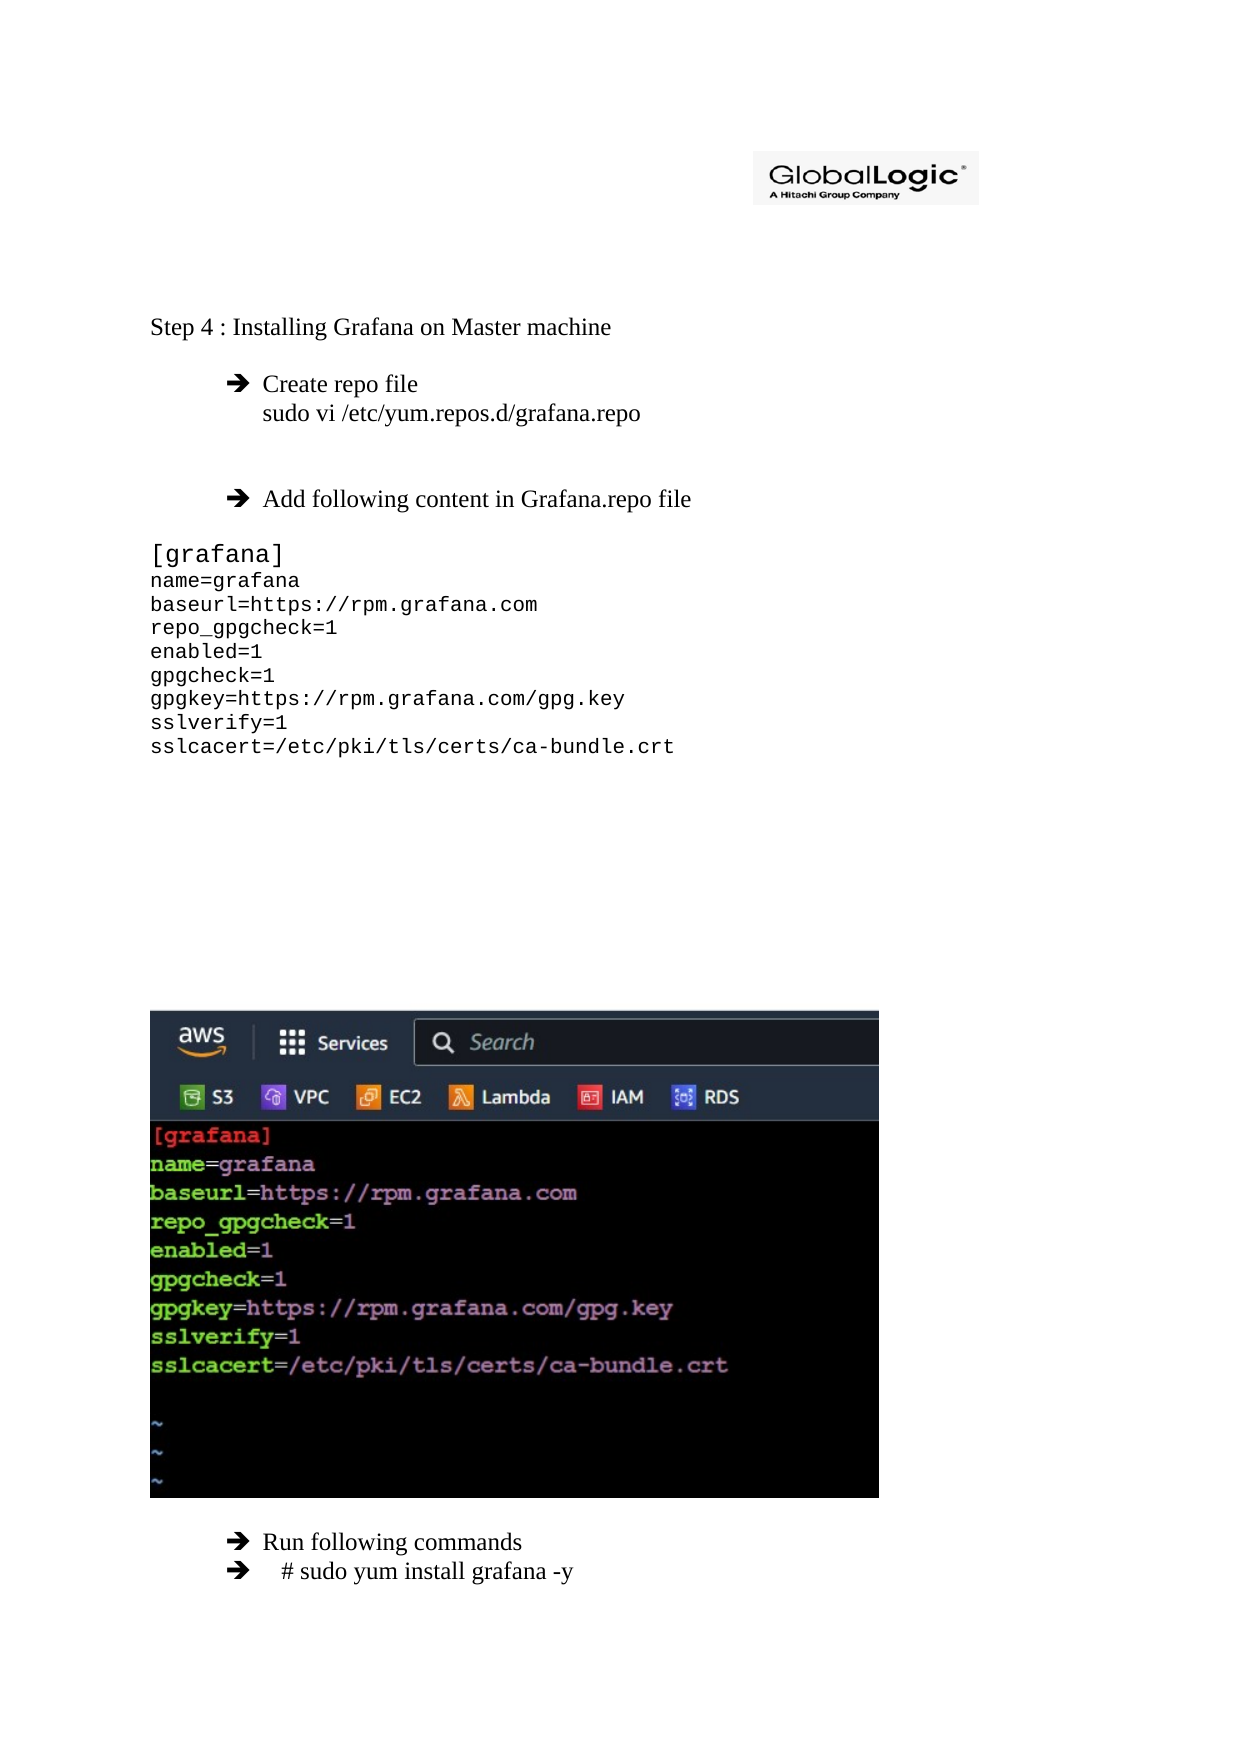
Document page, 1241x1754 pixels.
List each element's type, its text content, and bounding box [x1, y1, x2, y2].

text repo_gpgcheck=1 [150, 617, 1090, 641]
text [grafana] [150, 542, 1090, 570]
text gpgcheck=1 [150, 665, 1090, 688]
text sslcacert=/etc/pki/tls/certs/ca-bundle.crt [150, 736, 1090, 759]
text sudo vi /etc/yum.repos.d/grafana.repo [187, 398, 1090, 427]
text sslverify=1 [150, 712, 1090, 736]
list # sudo yum install grafana -y [225, 1556, 1090, 1584]
picture [751, 150, 980, 206]
list Run following commands [225, 1527, 1090, 1556]
list Create repo file [225, 369, 1090, 398]
picture [150, 1001, 879, 1498]
text enabled=1 [150, 641, 1090, 665]
text name=grafana [150, 570, 1090, 594]
list Add following content in Grafana.repo file [225, 484, 1090, 513]
text baseurl=https://rpm.grafana.com [150, 594, 1090, 617]
text gpgkey=https://rpm.grafana.com/gpg.key [150, 688, 1090, 712]
text Step 4 : Installing Grafana on Master machine [150, 312, 1090, 341]
